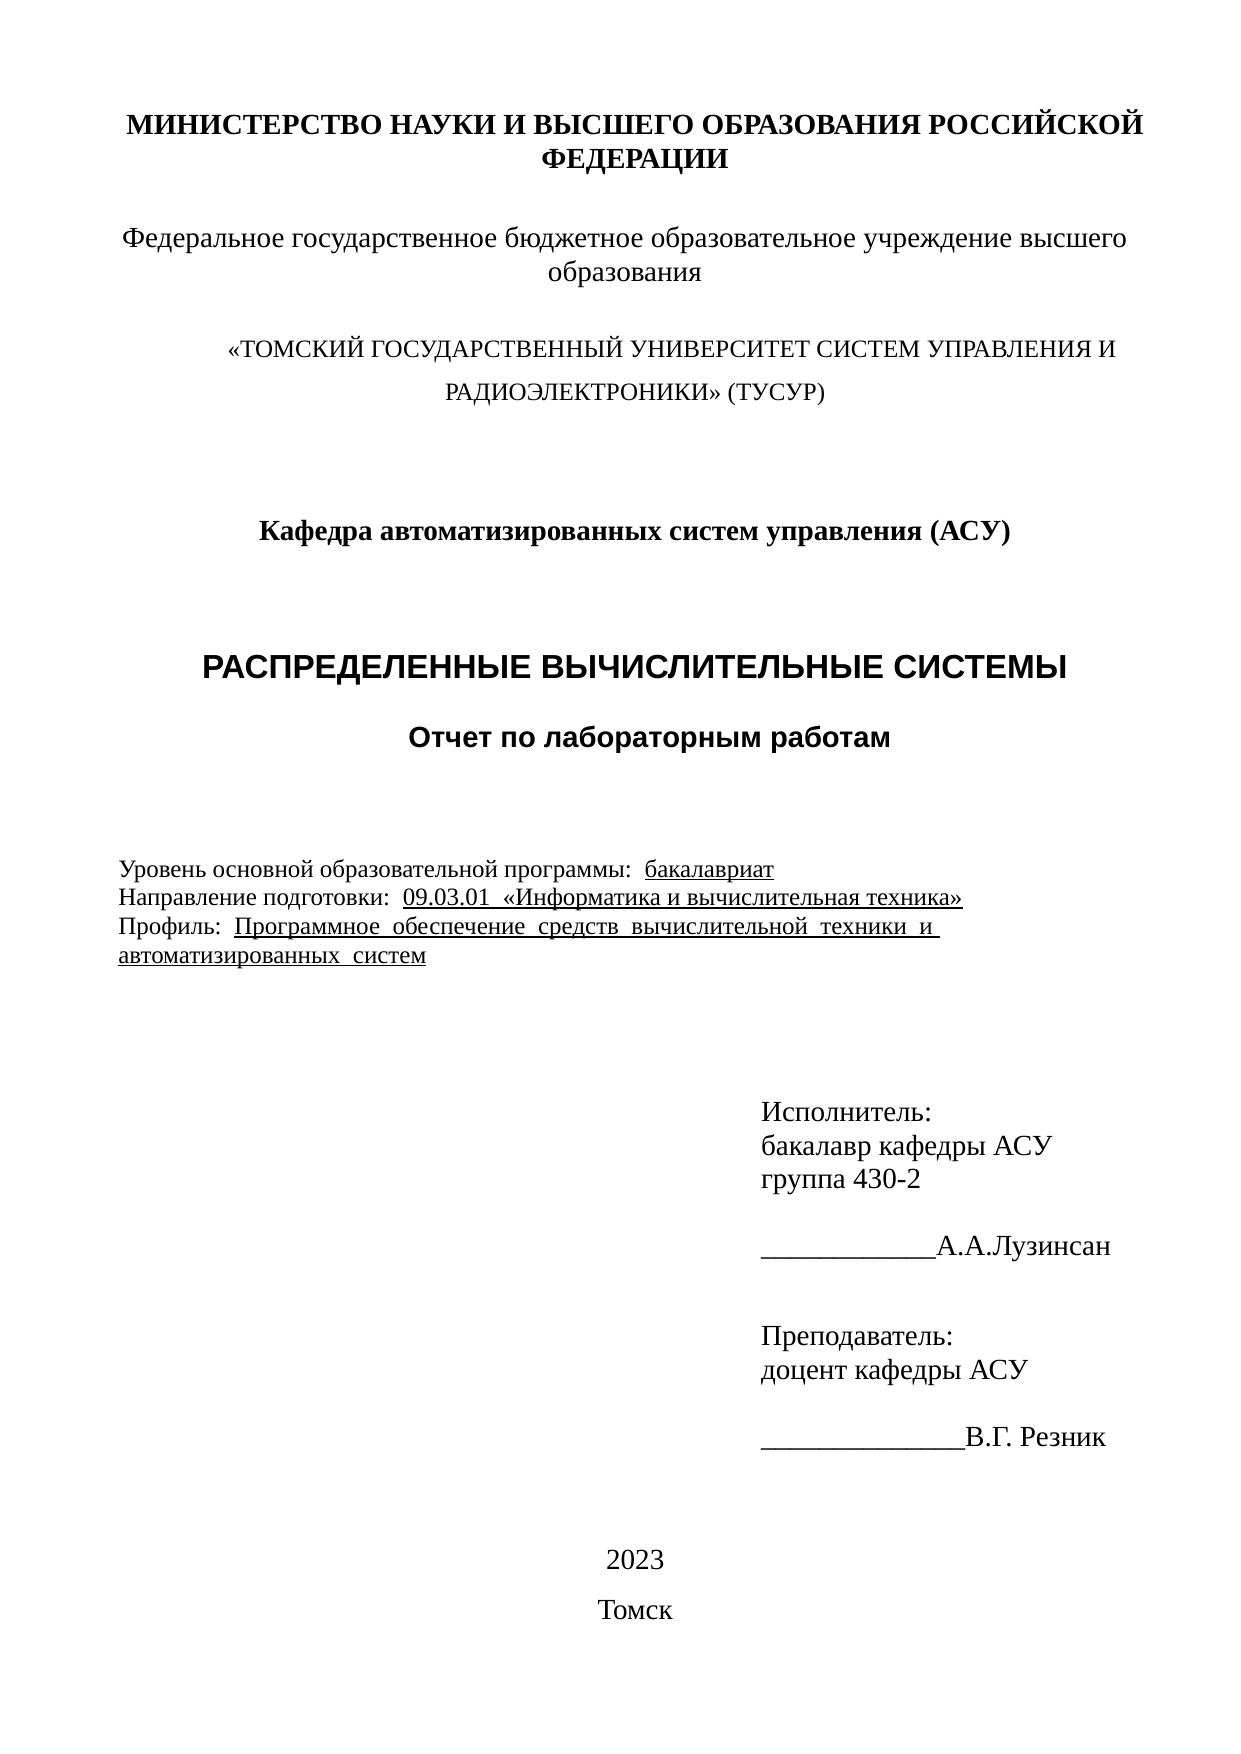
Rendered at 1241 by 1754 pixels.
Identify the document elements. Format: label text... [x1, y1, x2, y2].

table_cell [755, 1268, 1122, 1313]
text Уровень основной образовательной программы: бакалавриат Направление подготовки: 09.03.01 «Информатика и вычислительная техника» [118, 854, 1152, 911]
text МИНИСТЕРСТВО НАУКИ И ВЫСШЕГО ОБРАЗОВАНИЯ РОССИЙСКОЙ ФЕДЕРАЦИИ [118, 107, 1152, 174]
table_header Исполнитель: бакалавр кафедры АСУ группа 430-2 ____________А.А.Лузинсан [755, 1089, 1122, 1268]
table_cell Преподаватель: доцент кафедры АСУ ______________В.Г. Резник [755, 1313, 1122, 1458]
text «ТОМСКИЙ ГОСУДАРСТВЕННЫЙ УНИВЕРСИТЕТ СИСТЕМ УПРАВЛЕНИЯ И РАДИОЭЛЕКТРОНИКИ» (ТУСУР) [118, 334, 1152, 406]
text Кафедра автоматизированных систем управления (АСУ) [118, 513, 1152, 547]
text Профиль: Программное обеспечение средств вычислительной техники и автоматизированных систем [118, 911, 1152, 969]
text РАСПРЕДЕЛЕННЫЕ ВЫЧИСЛИТЕЛЬНЫЕ СИСТЕМЫ [118, 648, 1152, 686]
text Томск [118, 1592, 1152, 1626]
text Федеральное государственное бюджетное образовательное учреждение высшего образования [118, 221, 1131, 288]
table_header [118, 1089, 755, 1268]
table_cell [118, 1268, 755, 1313]
text 2023 [118, 1542, 1152, 1576]
table_cell [118, 1313, 755, 1458]
text Отчет по лабораторным работам [148, 719, 1152, 753]
